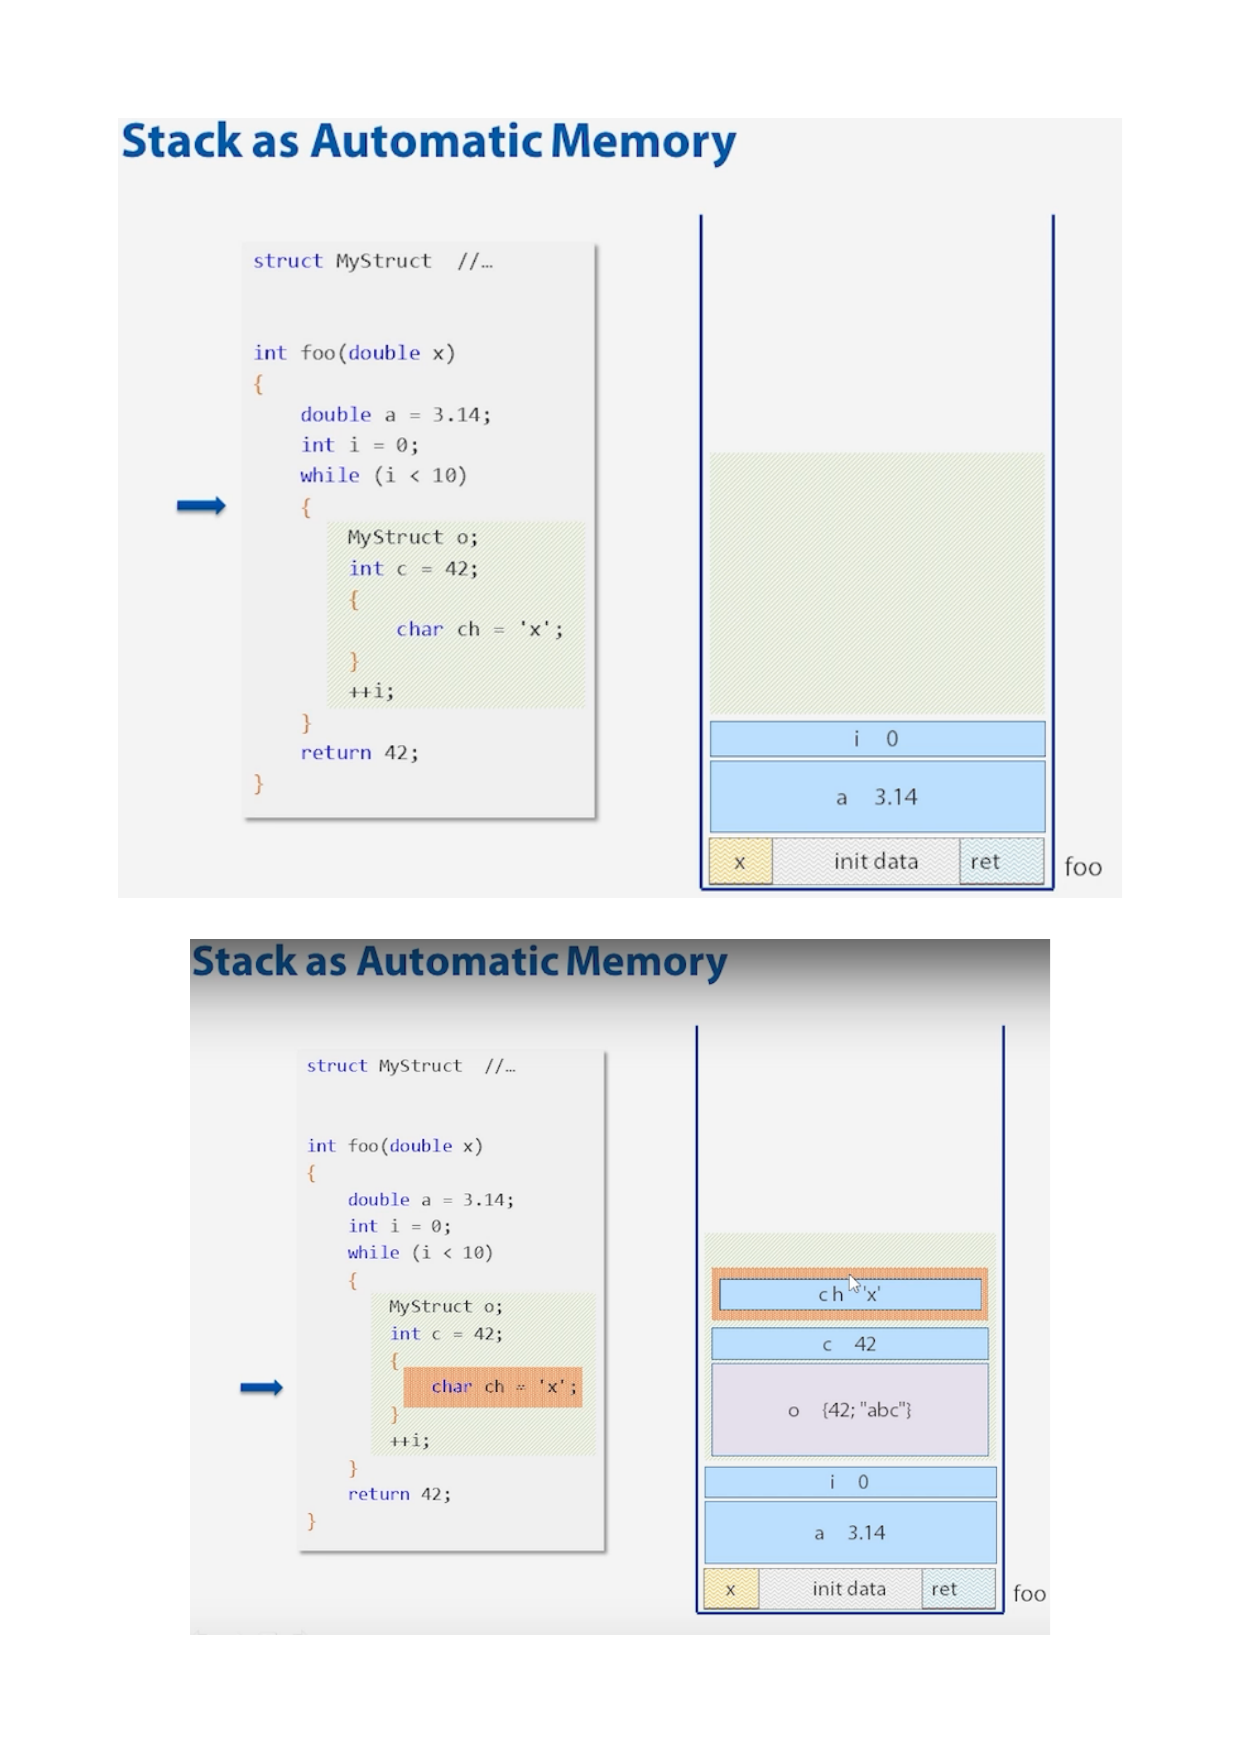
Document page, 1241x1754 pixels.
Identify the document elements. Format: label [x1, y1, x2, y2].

picture [118, 118, 1123, 898]
picture [190, 939, 1051, 1635]
